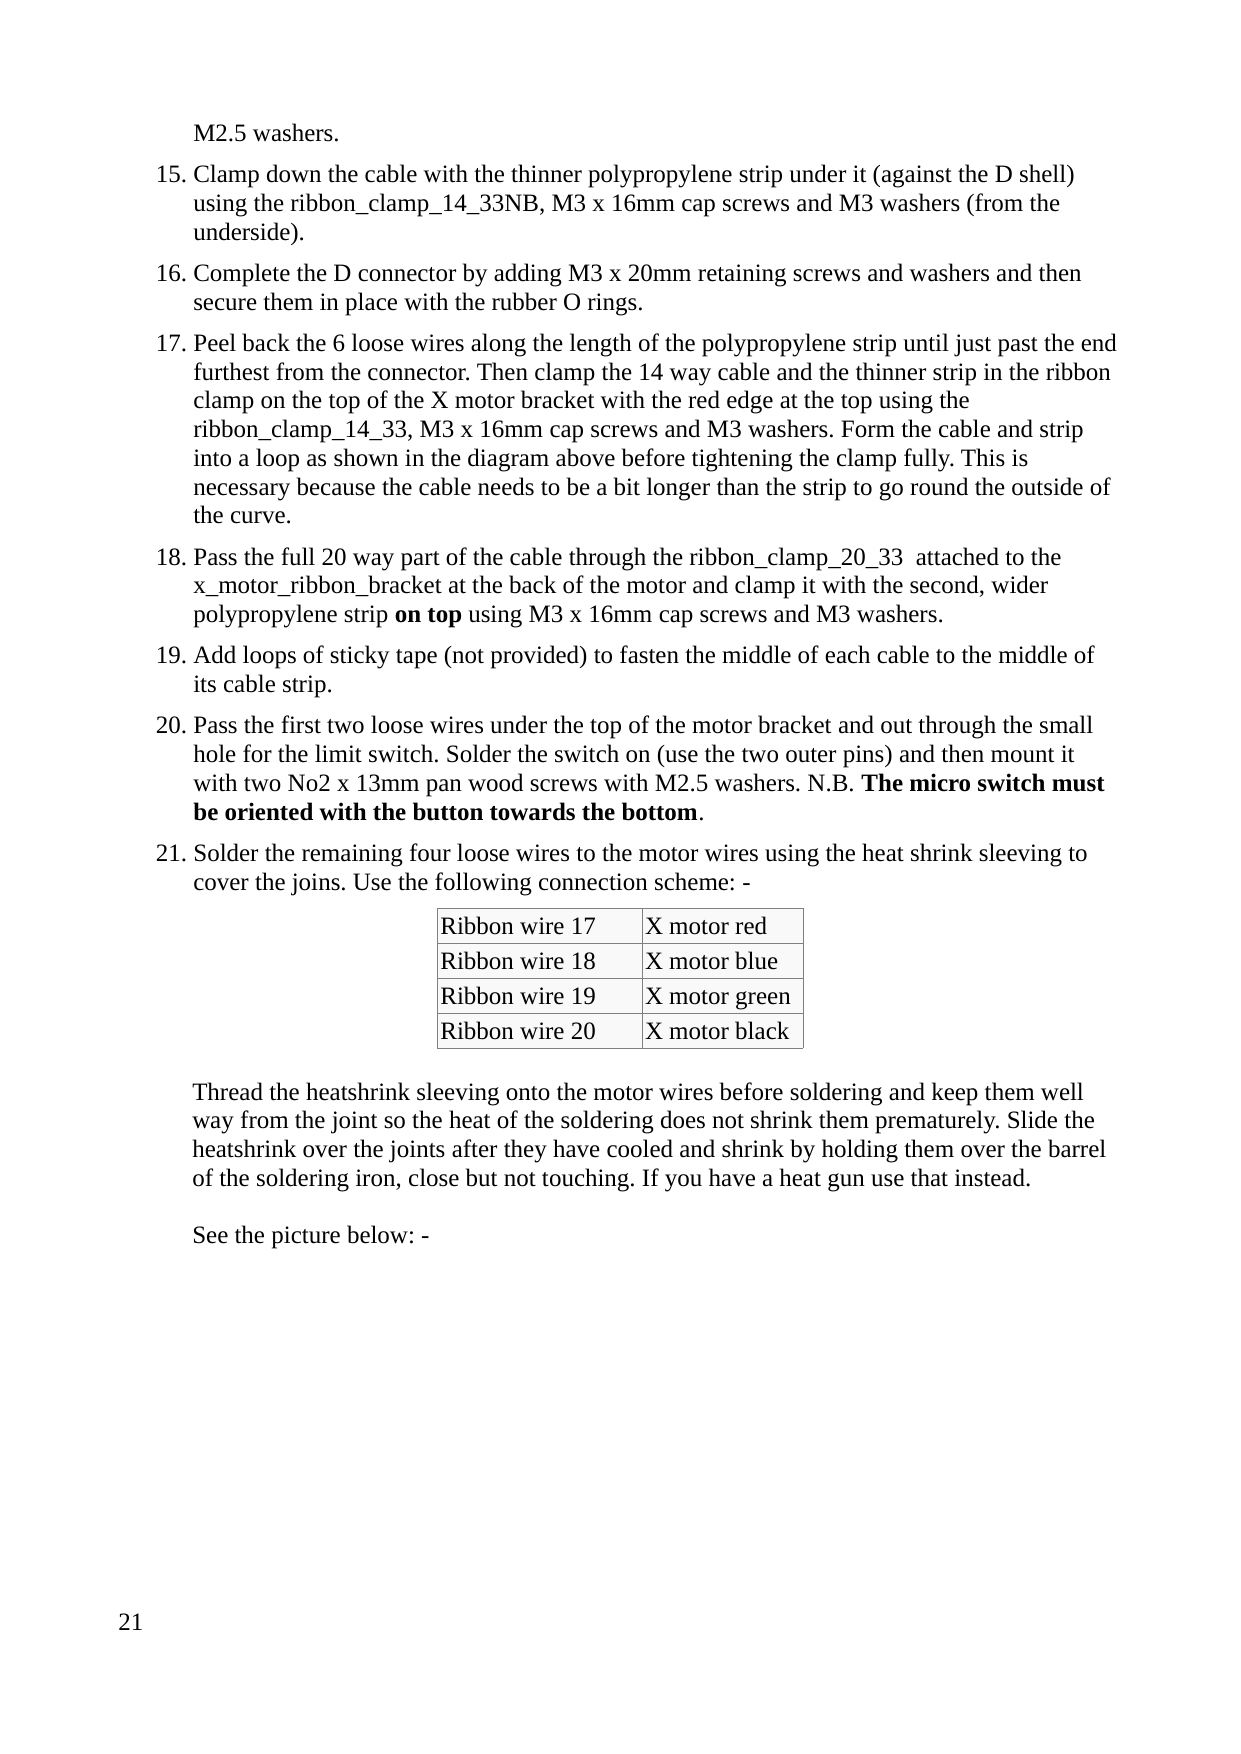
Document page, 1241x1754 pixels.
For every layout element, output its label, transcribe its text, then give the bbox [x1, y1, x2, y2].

list Peel back the 6 loose wires along the length of the polypropylene strip until just past the end furthest from the connector. Then clamp the 14 way cable and the thinner strip in the ribbon clamp on the top of the X motor bracket with the red edge at the top using the ribbon_clamp_14_33, M3 x 16mm cap screws and M3 washers. Form the cable and strip into a loop as shown in the diagram above before tightening the clamp fully. This is necessary because the cable needs to be a bit longer than the strip to go round the outside of the curve. [156, 328, 1122, 529]
list M2.5 washers. [156, 118, 1122, 147]
list Add loops of sticky tape (not provided) to fasten the middle of each cable to the middle of its cable strip. [156, 641, 1122, 698]
text Thread the heatshrink sleeving onto the motor wires before soldering and keep them well way from the joint so the heat of the soldering does not shrink them prematurely. Slide the heatshrink over the joints after they have cooled and shrink by holding them over the barrel of the soldering iron, close but not touching. If you have a heat gun use that instead. [192, 1077, 1122, 1192]
table_cell Ribbon wire 18 [438, 944, 642, 978]
table_cell X motor black [643, 1014, 803, 1048]
list Complete the D connector by adding M3 x 20mm retaining screws and washers and then secure them in place with the rubber O rings. [156, 258, 1122, 316]
table_header X motor red [643, 909, 803, 943]
table_header Ribbon wire 17 [438, 909, 642, 943]
table_cell X motor green [643, 979, 803, 1013]
list Pass the full 20 way part of the cable through the ribbon_clamp_20_33 attached to the x_motor_ribbon_bracket at the back of the motor and clamp it with the second, wider polypropylene strip on top using M3 x 16mm cap screws and M3 washers. [156, 542, 1122, 628]
list Solder the remaining four loose wires to the motor wires using the heat shrink sleeving to cover the joins. Use the following connection scheme: - [156, 838, 1122, 896]
table_cell Ribbon wire 20 [438, 1014, 642, 1048]
text See the picture below: - [192, 1220, 1122, 1249]
table_cell X motor blue [643, 944, 803, 978]
table_cell Ribbon wire 19 [438, 979, 642, 1013]
list Pass the first two loose wires under the top of the motor bracket and out through the small hole for the limit switch. Solder the switch on (use the two outer pins) and then mount it with two No2 x 13mm pan wood screws with M2.5 washers. N.B. The micro switch must be oriented with the button towards the bottom. [156, 711, 1122, 826]
list Clamp down the cable with the thinner polypropylene strip under it (against the D shell) using the ribbon_clamp_14_33NB, M3 x 16mm cap screws and M3 washers (from the underside). [156, 159, 1122, 246]
